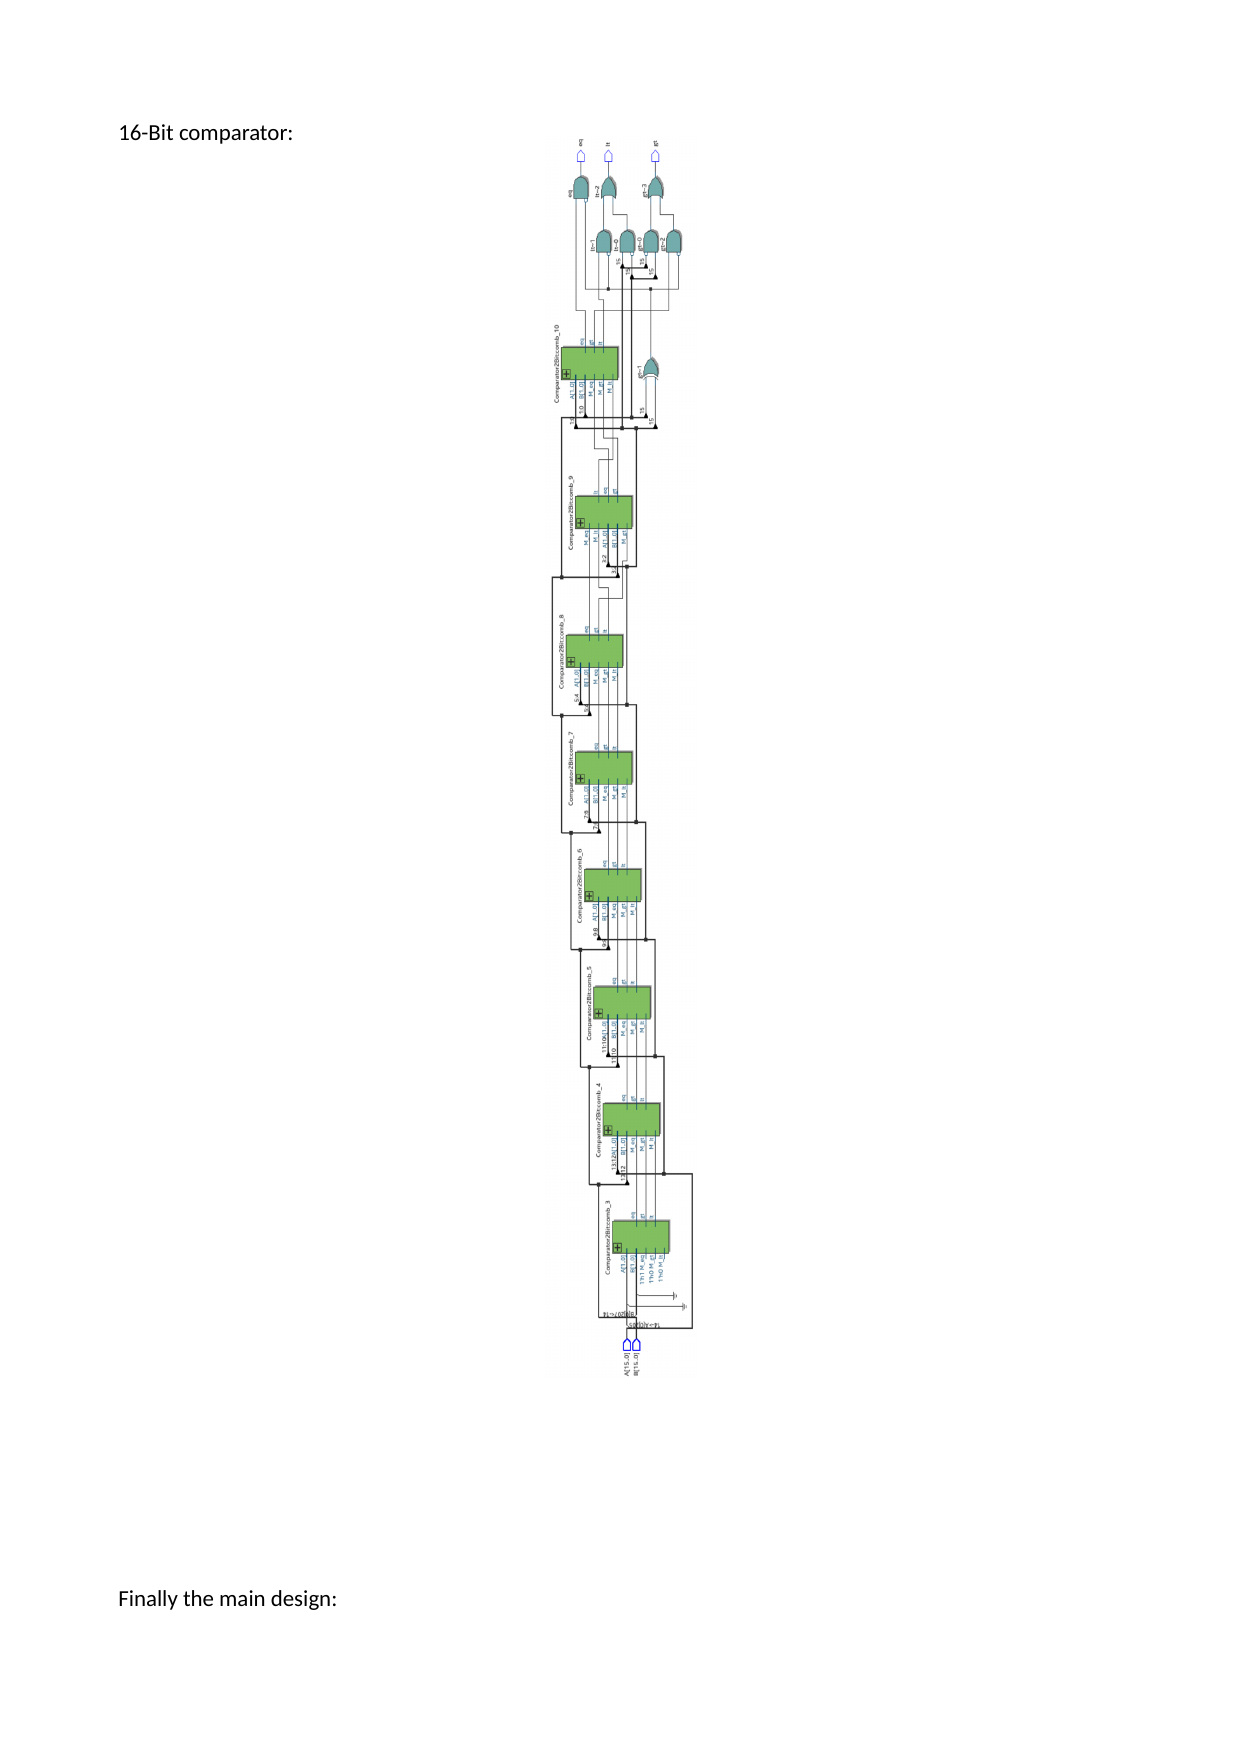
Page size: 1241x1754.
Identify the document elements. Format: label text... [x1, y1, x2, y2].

text Finally the main design: [118, 1584, 1122, 1612]
picture [544, 138, 697, 1377]
text 16-Bit comparator: [118, 118, 1122, 146]
